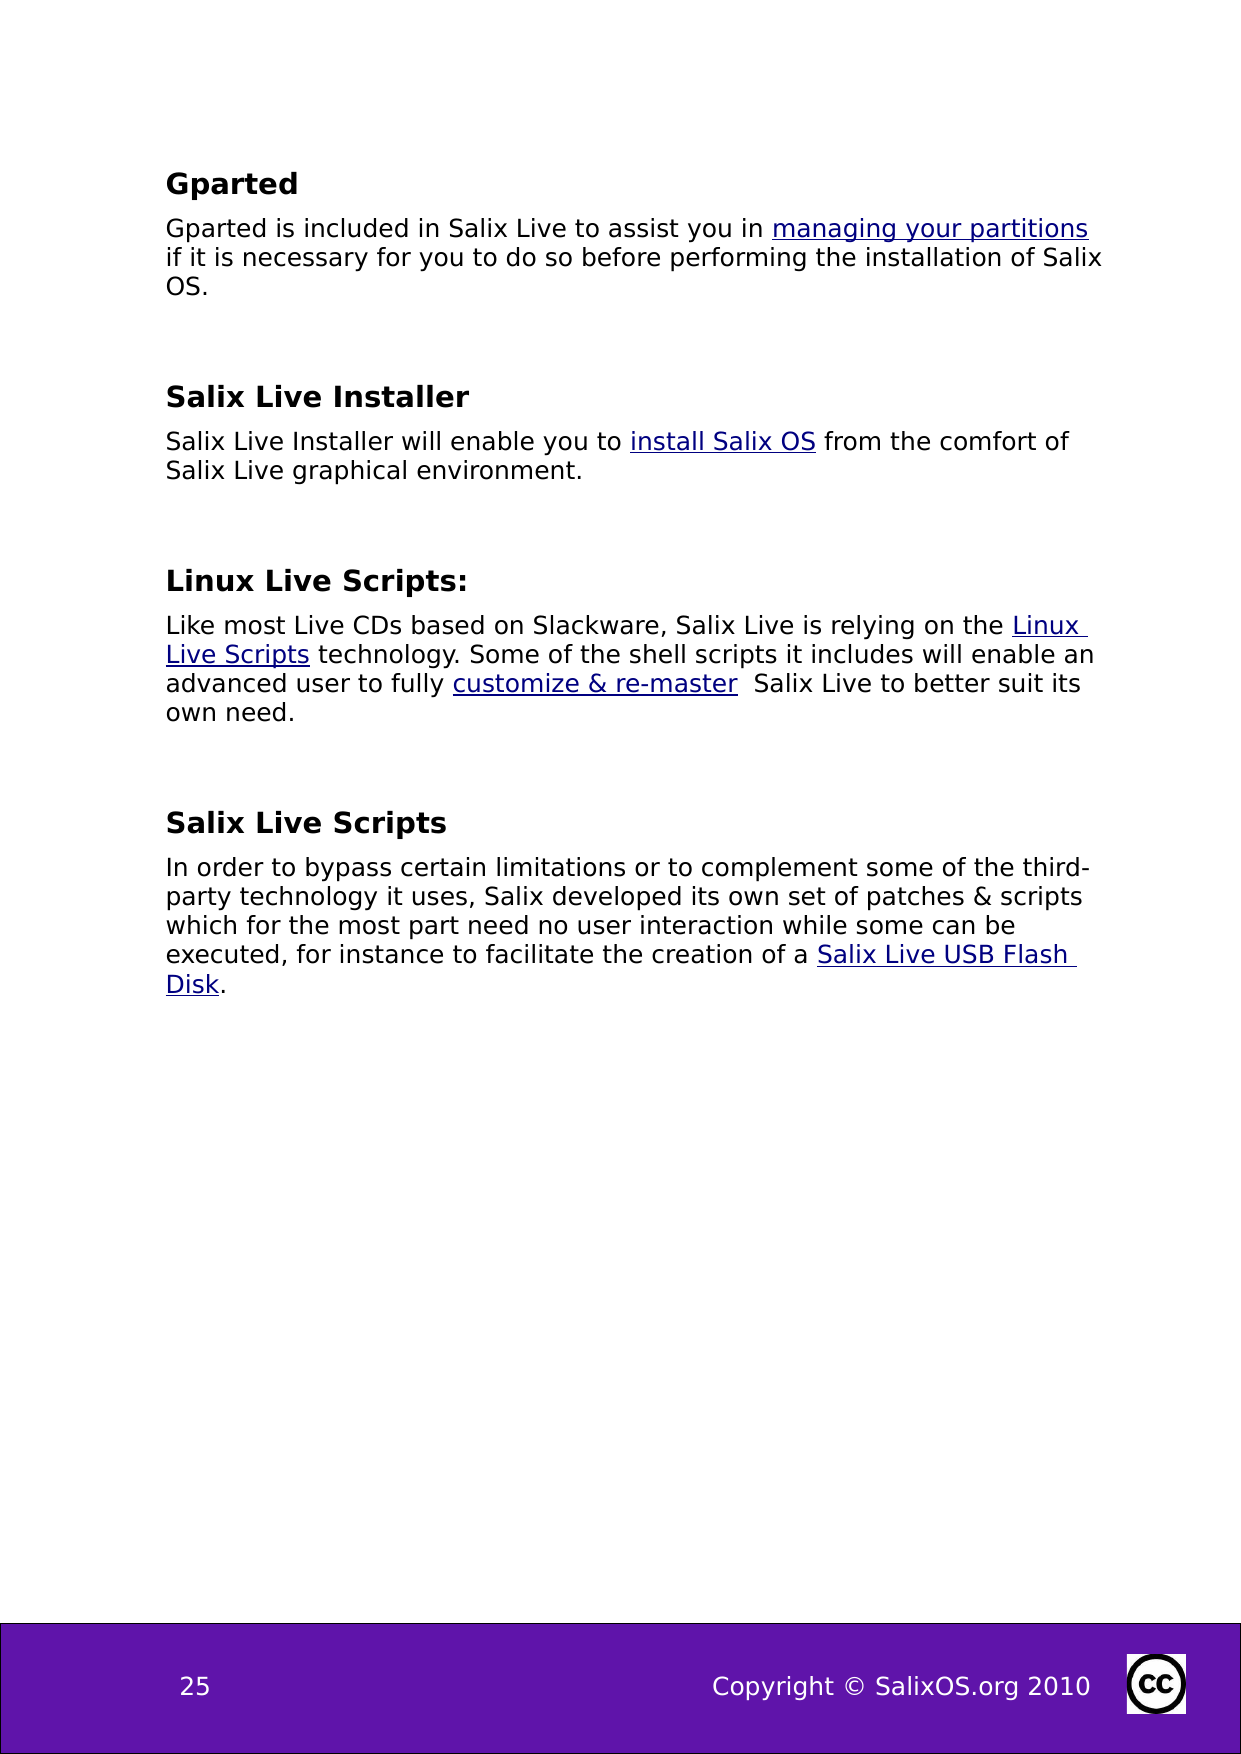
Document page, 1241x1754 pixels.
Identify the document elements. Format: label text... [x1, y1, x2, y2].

subtitle Linux Live Scripts: [165, 564, 1104, 598]
subtitle Salix Live Scripts [165, 807, 1104, 841]
text Like most Live CDs based on Slackware, Salix Live is relying on the Linux Live Scripts technology. Some of the shell scripts it includes will enable an advanced user to fully customize & re-master Salix Live to better suit its own need. [165, 611, 1104, 728]
picture [1126, 1654, 1186, 1714]
text In order to bypass certain limitations or to complement some of the third-party technology it uses, Salix developed its own set of patches & scripts which for the most part need no user interaction while some can be executed, for instance to facilitate the creation of a Salix Live USB Flash Disk. [165, 853, 1104, 999]
text Gparted is included in Salix Live to assist you in managing your partitions if it is necessary for you to do so before performing the installation of Salix OS. [165, 214, 1104, 301]
subtitle Gparted [165, 167, 1104, 201]
subtitle Salix Live Installer [165, 381, 1104, 414]
text Salix Live Installer will enable you to install Salix OS from the comfort of Salix Live graphical environment. [165, 427, 1104, 485]
